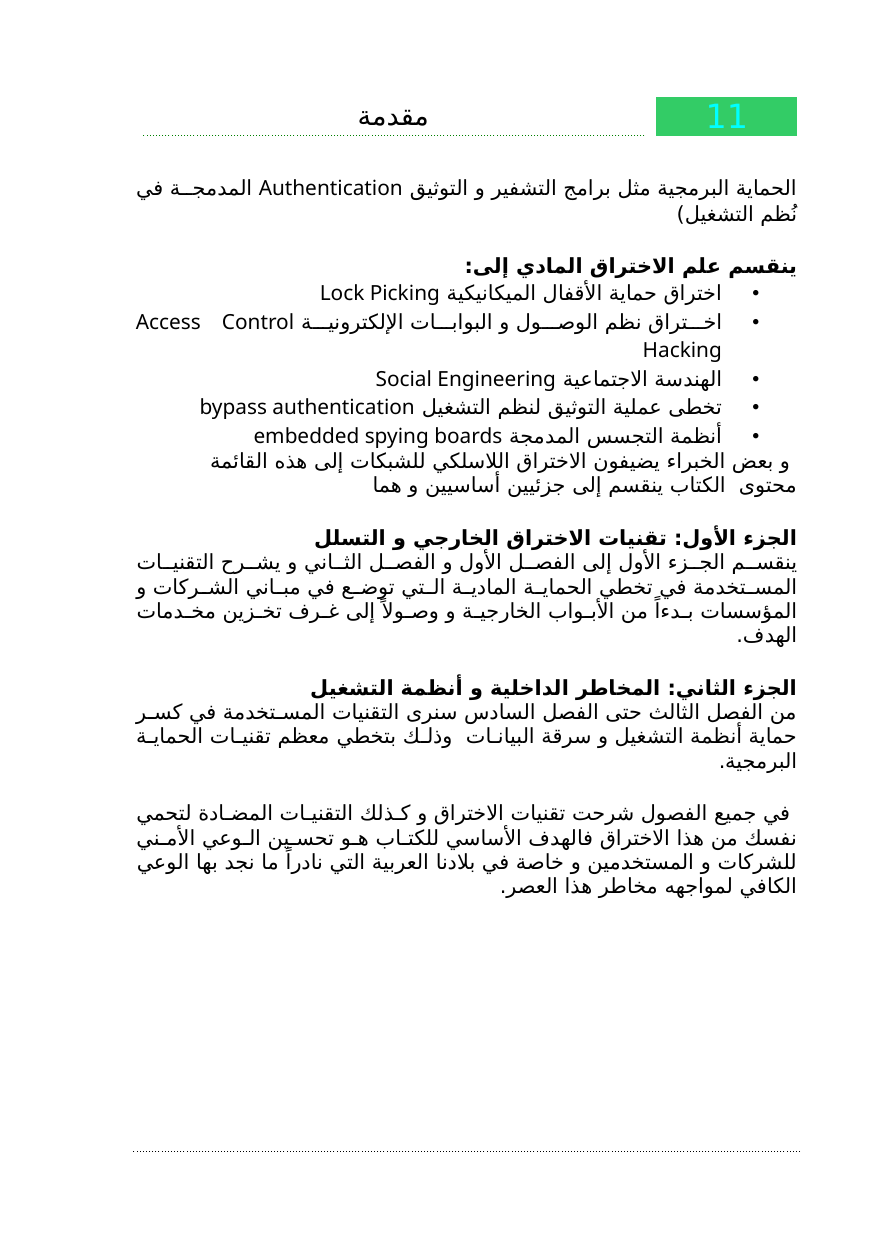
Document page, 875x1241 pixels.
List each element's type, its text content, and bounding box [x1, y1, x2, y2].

text في جميع الفصول شرحت تقنيات الاختراق و كذلك التقنيات المضادة لتحمي نفسك من هذا الاختراق فالهدف الأساسي للكتاب هو تحسين الوعي الأمني للشركات و المستخدمين و خاصة في بلادنا العربية التي نادراً ما نجد بها الوعي الكافي لمواجهه مخاطر هذا العصر. [136, 801, 797, 898]
list اختراق حماية الأقفال الميكانيكية Lock Picking [136, 278, 760, 307]
text الجزء الأول: تقنيات الاختراق الخارجي و التسلل [136, 526, 797, 550]
text ينقسم علم الاختراق المادي إلى: [136, 254, 797, 278]
text من الفصل الثالث حتى الفصل السادس سنرى التقنيات المستخدمة في كسر حماية أنظمة التشغيل و سرقة البيانات وذلك بتخطي معظم تقنيات الحماية البرمجية. [136, 700, 797, 773]
text محتوى الكتاب ينقسم إلى جزئيين أساسيين و هما [136, 473, 797, 498]
list تخطى عملية التوثيق لنظم التشغيل bypass authentication [136, 392, 760, 421]
text يُعرف الاختراق المادي للمعلومات Physical Hacking بأنه أي أسلوب تقنى أو غير تقني يضمن الوصول المباشر للمعلومات عن طريق الوصول إلى الأجهزة التي تخزنها و تعالجها في الشبكة الإلكترونية وذلك عن طريق تخطي الحماية المادية (مثل الأقفال و أنظمة الوصول الإلكترونية Access control ) و الحماية البرمجية مثل برامج التشفير و التوثيق Authentication المدمجة في نُظم التشغيل) [136, 173, 797, 226]
text ينقسم الجزء الأول إلى الفصل الأول و الفصل الثاني و يشرح التقنيات المستخدمة في تخطي الحماية المادية التي توضع في مباني الشركات و المؤسسات بدءاً من الأبواب الخارجية و وصولاً إلى غرف تخزين مخدمات الهدف. [136, 550, 797, 647]
text و بعض الخبراء يضيفون الاختراق اللاسلكي للشبكات إلى هذه القائمة [136, 449, 797, 473]
list أنظمة التجسس المدمجة embedded spying boards [136, 421, 760, 449]
list الهندسة الاجتماعية Social Engineering [136, 364, 760, 392]
list اختراق نظم الوصول و البوابات الإلكترونية Access Control Hacking [136, 307, 760, 364]
text الجزء الثاني: المخاطر الداخلية و أنظمة التشغيل [136, 676, 797, 700]
